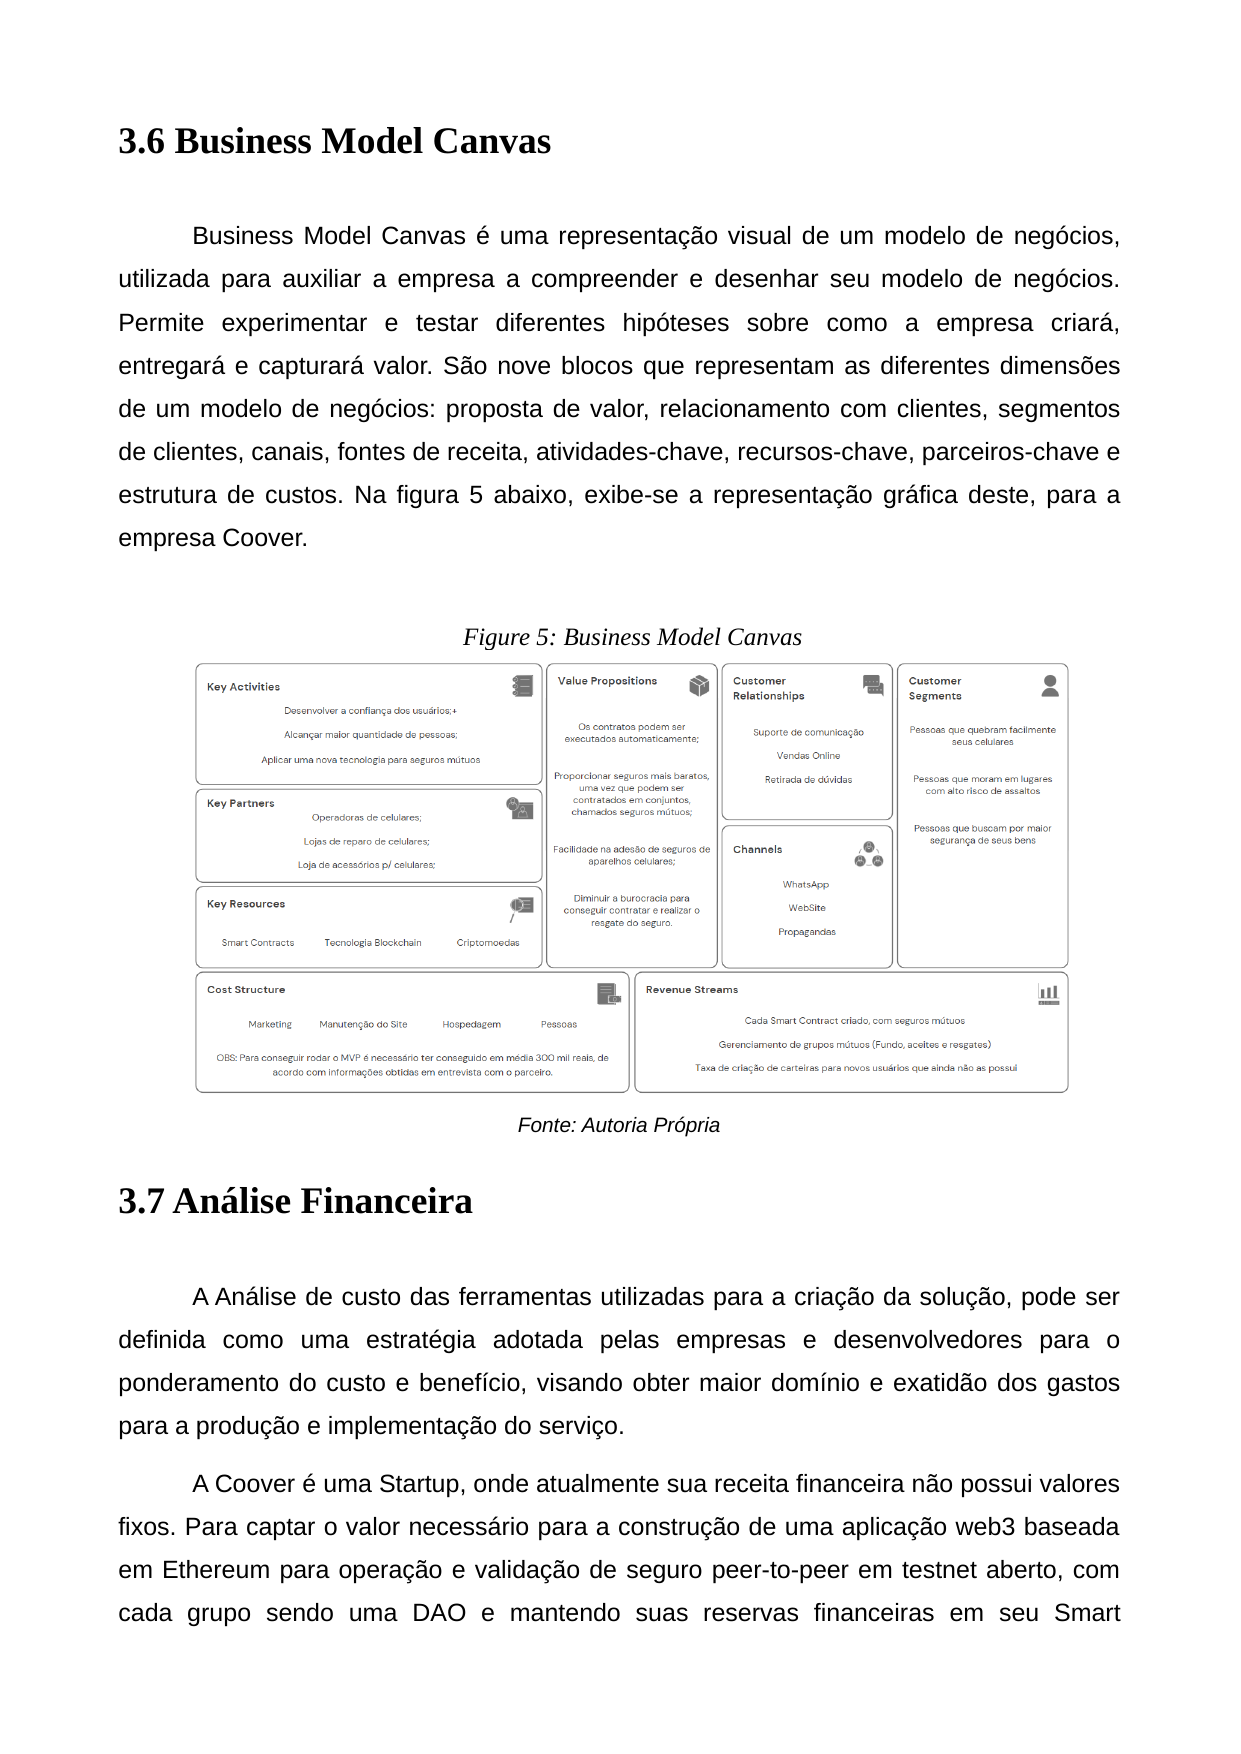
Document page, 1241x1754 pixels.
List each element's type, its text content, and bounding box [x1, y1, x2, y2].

text [181, 609, 1087, 622]
text Business Model Canvas é uma representação visual de um modelo de negócios, utilizada para auxiliar a empresa a compreender e desenhar seu modelo de negócios. Permite experimentar e testar diferentes hipóteses sobre como a empresa criará, entregará e capturará valor. São nove blocos que representam as diferentes dimensões de um modelo de negócios: proposta de valor, relacionamento com clientes, segmentos de clientes, canais, fontes de receita, atividades-chave, recursos-chave, parceiros-chave e estrutura de custos. Na figura 5 abaixo, exibe-se a representação gráfica deste, para a empresa Coover. [118, 221, 1122, 552]
text Fonte: Autoria Própria [118, 627, 1122, 1137]
text A Análise de custo das ferramentas utilizadas para a criação da solução, pode ser definida como uma estratégia adotada pelas empresas e desenvolvedores para o ponderamento do custo e benefício, visando obter maior domínio e exatidão dos gastos para a produção e implementação do serviço. [118, 1282, 1122, 1440]
picture [180, 650, 1087, 1102]
text A Coover é uma Startup, onde atualmente sua receita financeira não possui valores fixos. Para captar o valor necessário para a construção de uma aplicação web3 baseada em Ethereum para operação e validação de seguro peer-to-peer em testnet aberto, com cada grupo sendo uma DAO e mantendo suas reservas financeiras em seu Smart [118, 1469, 1122, 1627]
subtitle 3.7 Análise Financeira [118, 1179, 1122, 1222]
subtitle 3.6 Business Model Canvas [118, 118, 1122, 161]
text Figure 5: Business Model Canvas [181, 622, 1087, 650]
